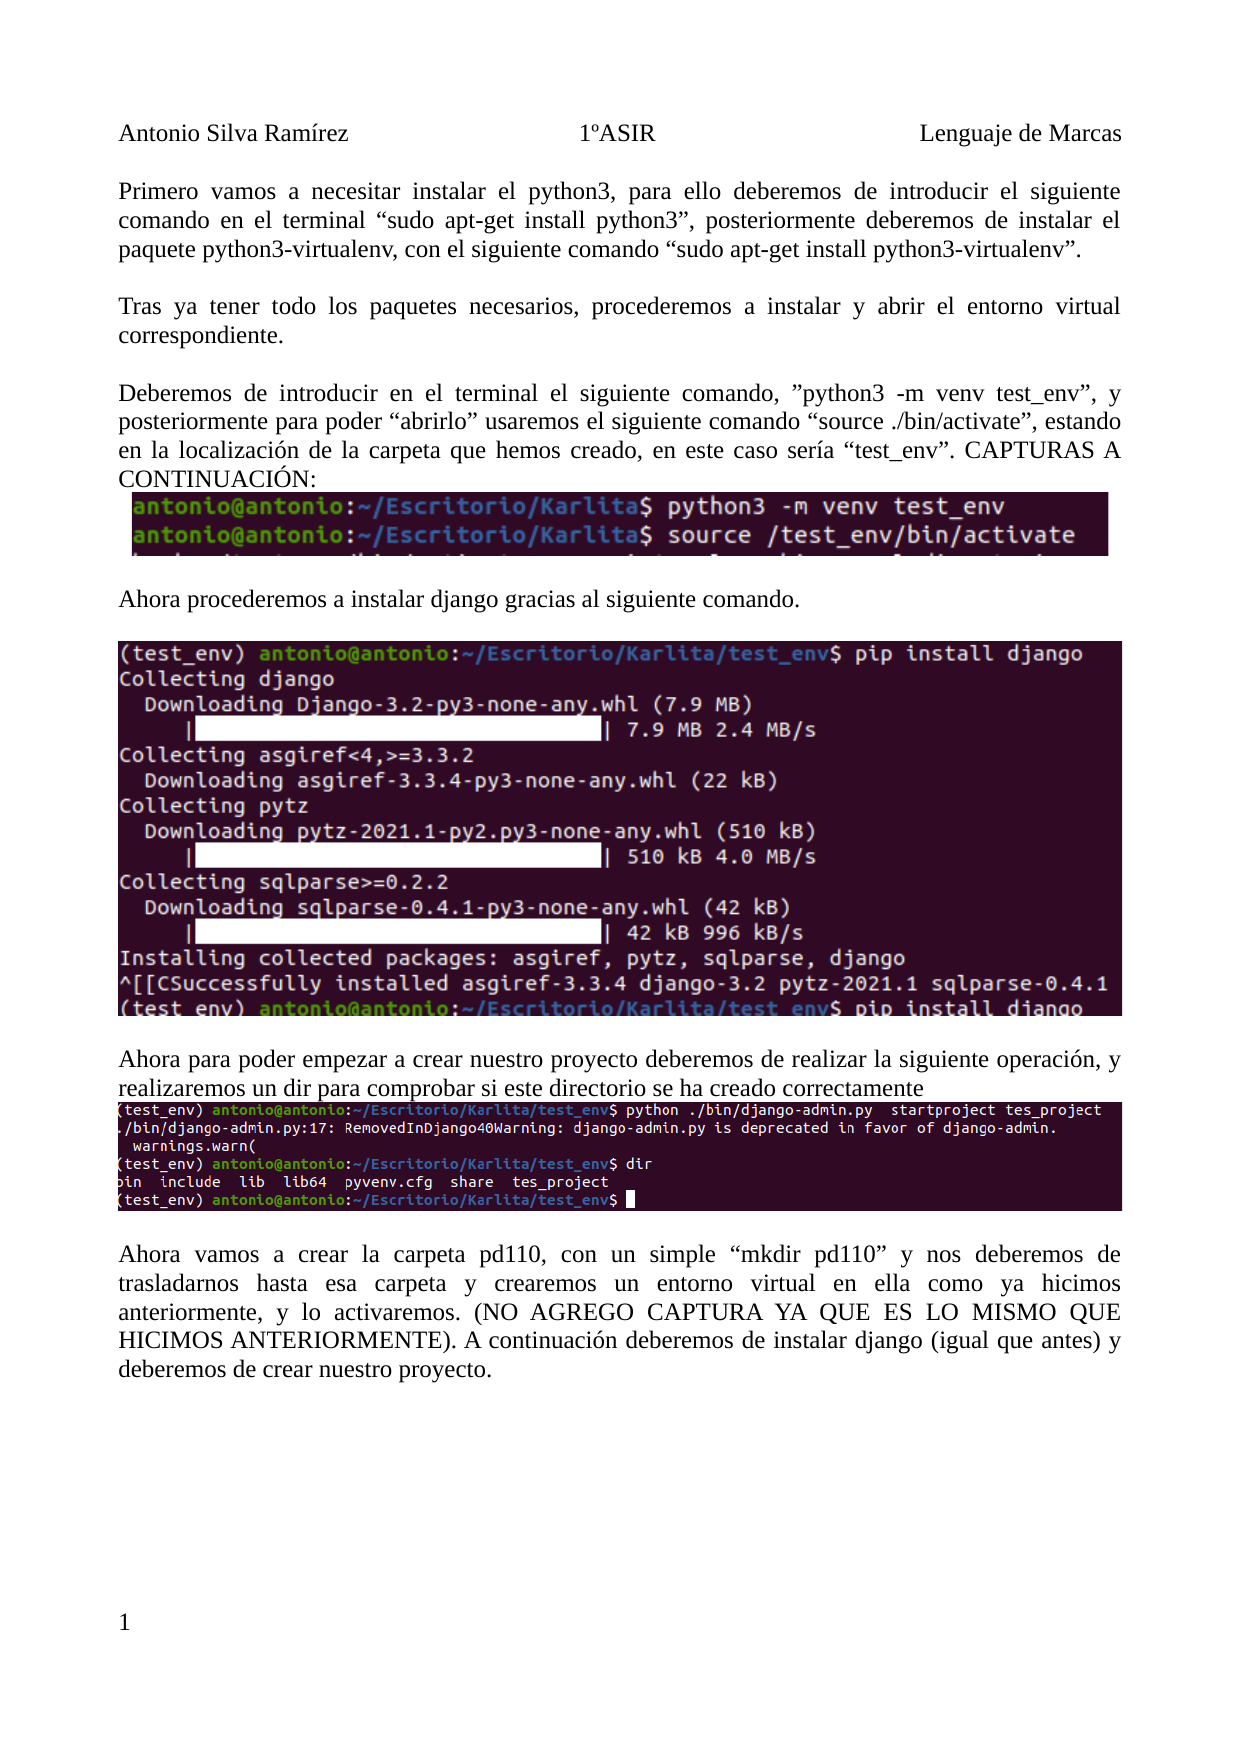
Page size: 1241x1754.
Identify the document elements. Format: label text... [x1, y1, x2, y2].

picture [118, 1102, 1123, 1211]
picture [131, 492, 1109, 556]
text Deberemos de introducir en el terminal el siguiente comando, ”python3 -m venv test_env”, y posteriormente para poder “abrirlo” usaremos el siguiente comando “source ./bin/activate”, estando en la localización de la carpeta que hemos creado, en este caso sería “test_env”. CAPTURAS A CONTINUACIÓN: [118, 378, 1122, 493]
text Ahora para poder empezar a crear nuestro proyecto deberemos de realizar la siguiente operación, y realizaremos un dir para comprobar si este directorio se ha creado correctamente [118, 1044, 1122, 1102]
text Tras ya tener todo los paquetes necesarios, procederemos a instalar y abrir el entorno virtual correspondiente. [118, 291, 1122, 349]
text Ahora procederemos a instalar django gracias al siguiente comando. [118, 584, 1122, 613]
text Primero vamos a necesitar instalar el python3, para ello deberemos de introducir el siguiente comando en el terminal “sudo apt-get install python3”, posteriormente deberemos de instalar el paquete python3-virtualenv, con el siguiente comando “sudo apt-get install python3-virtualenv”. [118, 176, 1122, 263]
picture [118, 641, 1123, 1016]
text Ahora vamos a crear la carpeta pd110, con un simple “mkdir pd110” y nos deberemos de trasladarnos hasta esa carpeta y crearemos un entorno virtual en ella como ya hicimos anteriormente, y lo activaremos. (NO AGREGO CAPTURA YA QUE ES LO MISMO QUE HICIMOS ANTERIORMENTE). A continuación deberemos de instalar django (igual que antes) y deberemos de crear nuestro proyecto. [118, 1239, 1122, 1383]
